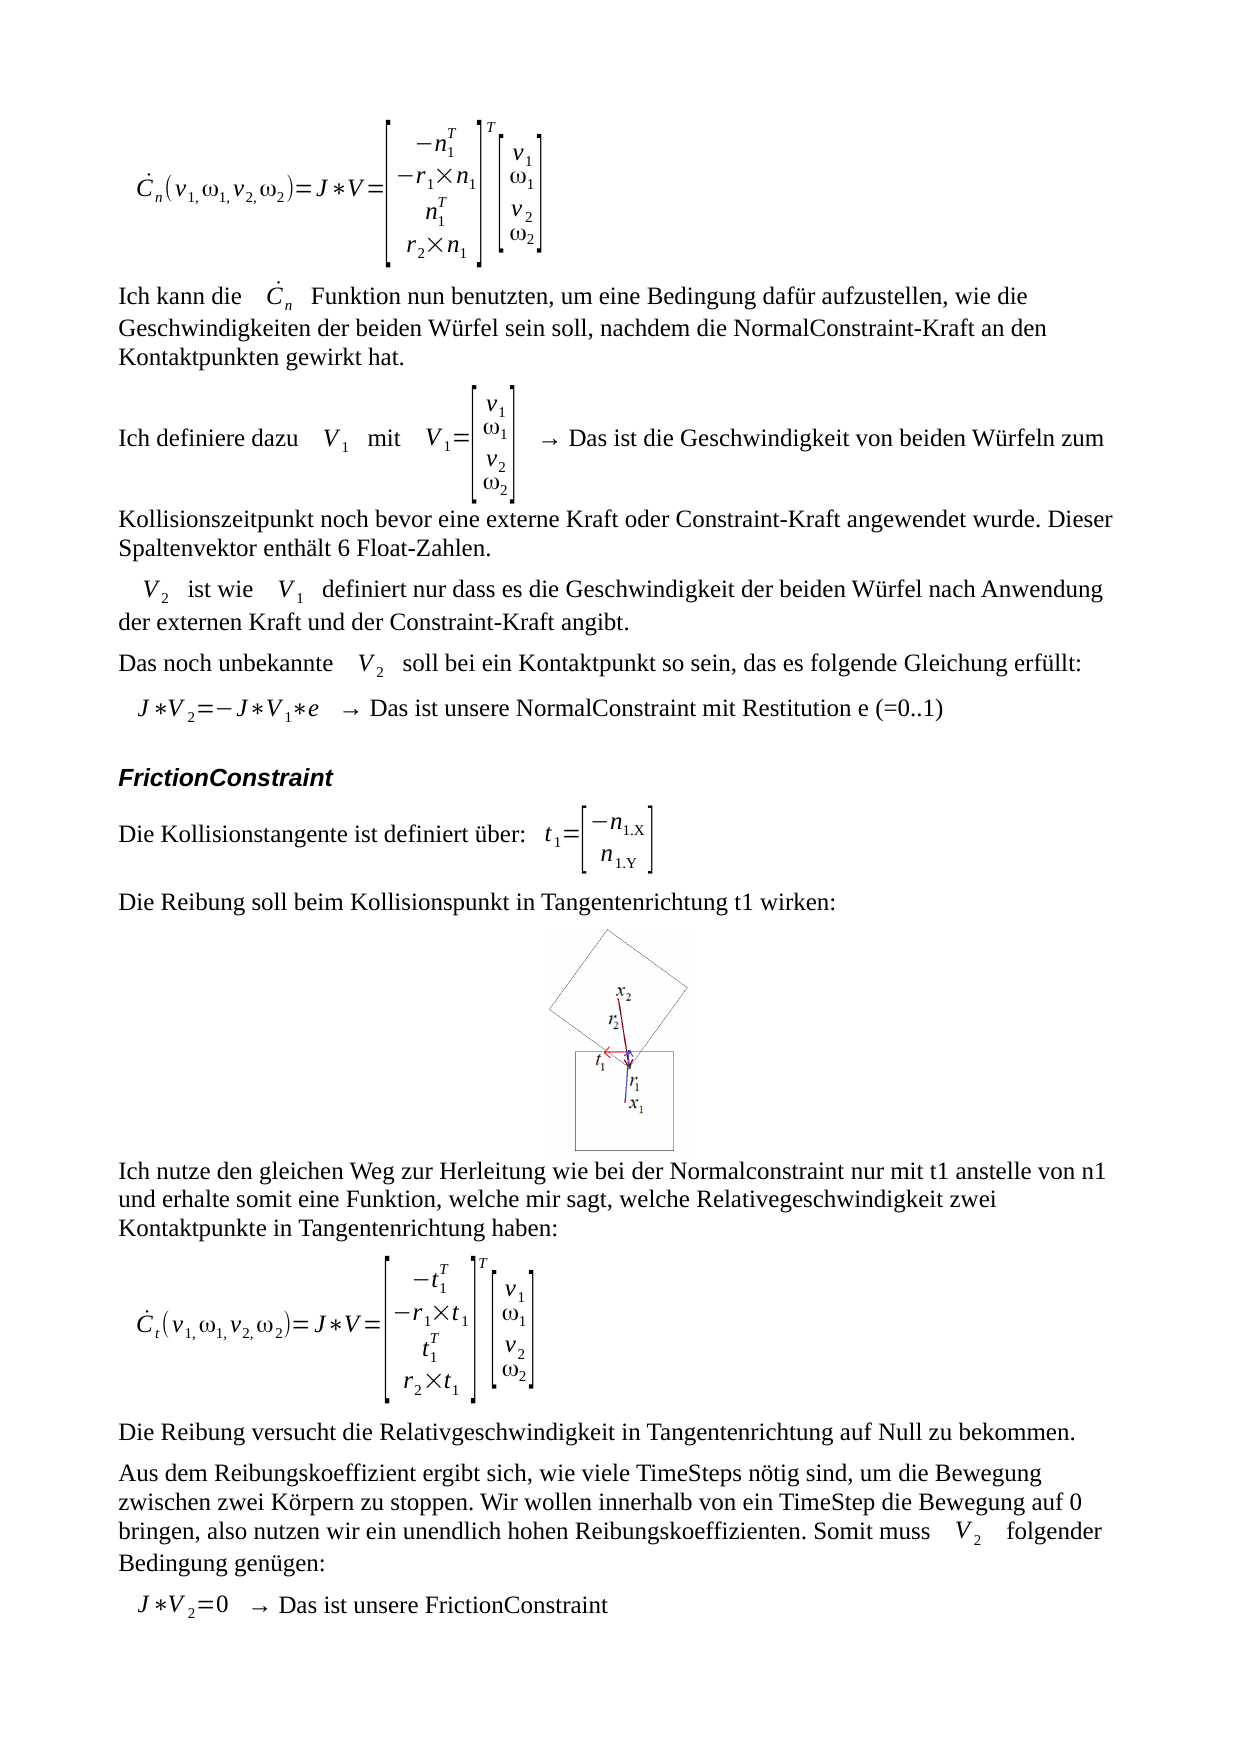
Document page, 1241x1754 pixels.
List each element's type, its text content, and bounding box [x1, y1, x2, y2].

text Ich definiere dazu mit → Das ist die Geschwindigkeit von beiden Würfeln zum Kollisionszeitpunkt noch bevor eine externe Kraft oder Constraint-Kraft angewendet wurde. Dieser Spaltenvektor enthält 6 Float-Zahlen. [118, 383, 1122, 562]
text Ich nutze den gleichen Weg zur Herleitung wie bei der Normalconstraint nur mit t1 anstelle von n1 und erhalte somit eine Funktion, welche mir sagt, welche Relativegeschwindigkeit zwei Kontaktpunkte in Tangentenrichtung haben: [118, 928, 1122, 1242]
text Die Kollisionstangente ist definiert über: [118, 804, 1122, 874]
text Die Reibung soll beim Kollisionspunkt in Tangentenrichtung t1 wirken: [118, 887, 1122, 916]
text Ich kann die Funktion nun benutzten, um eine Bedingung dafür aufzustellen, wie die Geschwindigkeiten der beiden Würfel sein soll, nachdem die NormalConstraint-Kraft an den Kontaktpunkten gewirkt hat. [118, 281, 1122, 371]
text → Das ist unsere FrictionConstraint [118, 1590, 1122, 1622]
text Aus dem Reibungskoeffizient ergibt sich, wie viele TimeSteps nötig sind, um die Bewegung zwischen zwei Körpern zu stoppen. Wir wollen innerhalb von ein TimeStep die Bewegung auf 0 bringen, also nutzen wir ein unendlich hohen Reibungskoeffizienten. Somit muss folgender Bedingung genügen: [118, 1458, 1122, 1577]
picture [549, 928, 691, 1156]
subtitle FrictionConstraint [118, 763, 1122, 792]
text ist wie definiert nur dass es die Geschwindigkeit der beiden Würfel nach Anwendung der externen Kraft und der Constraint-Kraft angibt. [118, 574, 1122, 636]
text Das noch unbekannte soll bei ein Kontaktpunkt so sein, das es folgende Gleichung erfüllt: [118, 648, 1122, 681]
text → Das ist unsere NormalConstraint mit Restitution e (=0..1) [118, 693, 1122, 726]
text Die Reibung versucht die Relativgeschwindigkeit in Tangentenrichtung auf Null zu bekommen. [118, 1417, 1122, 1446]
